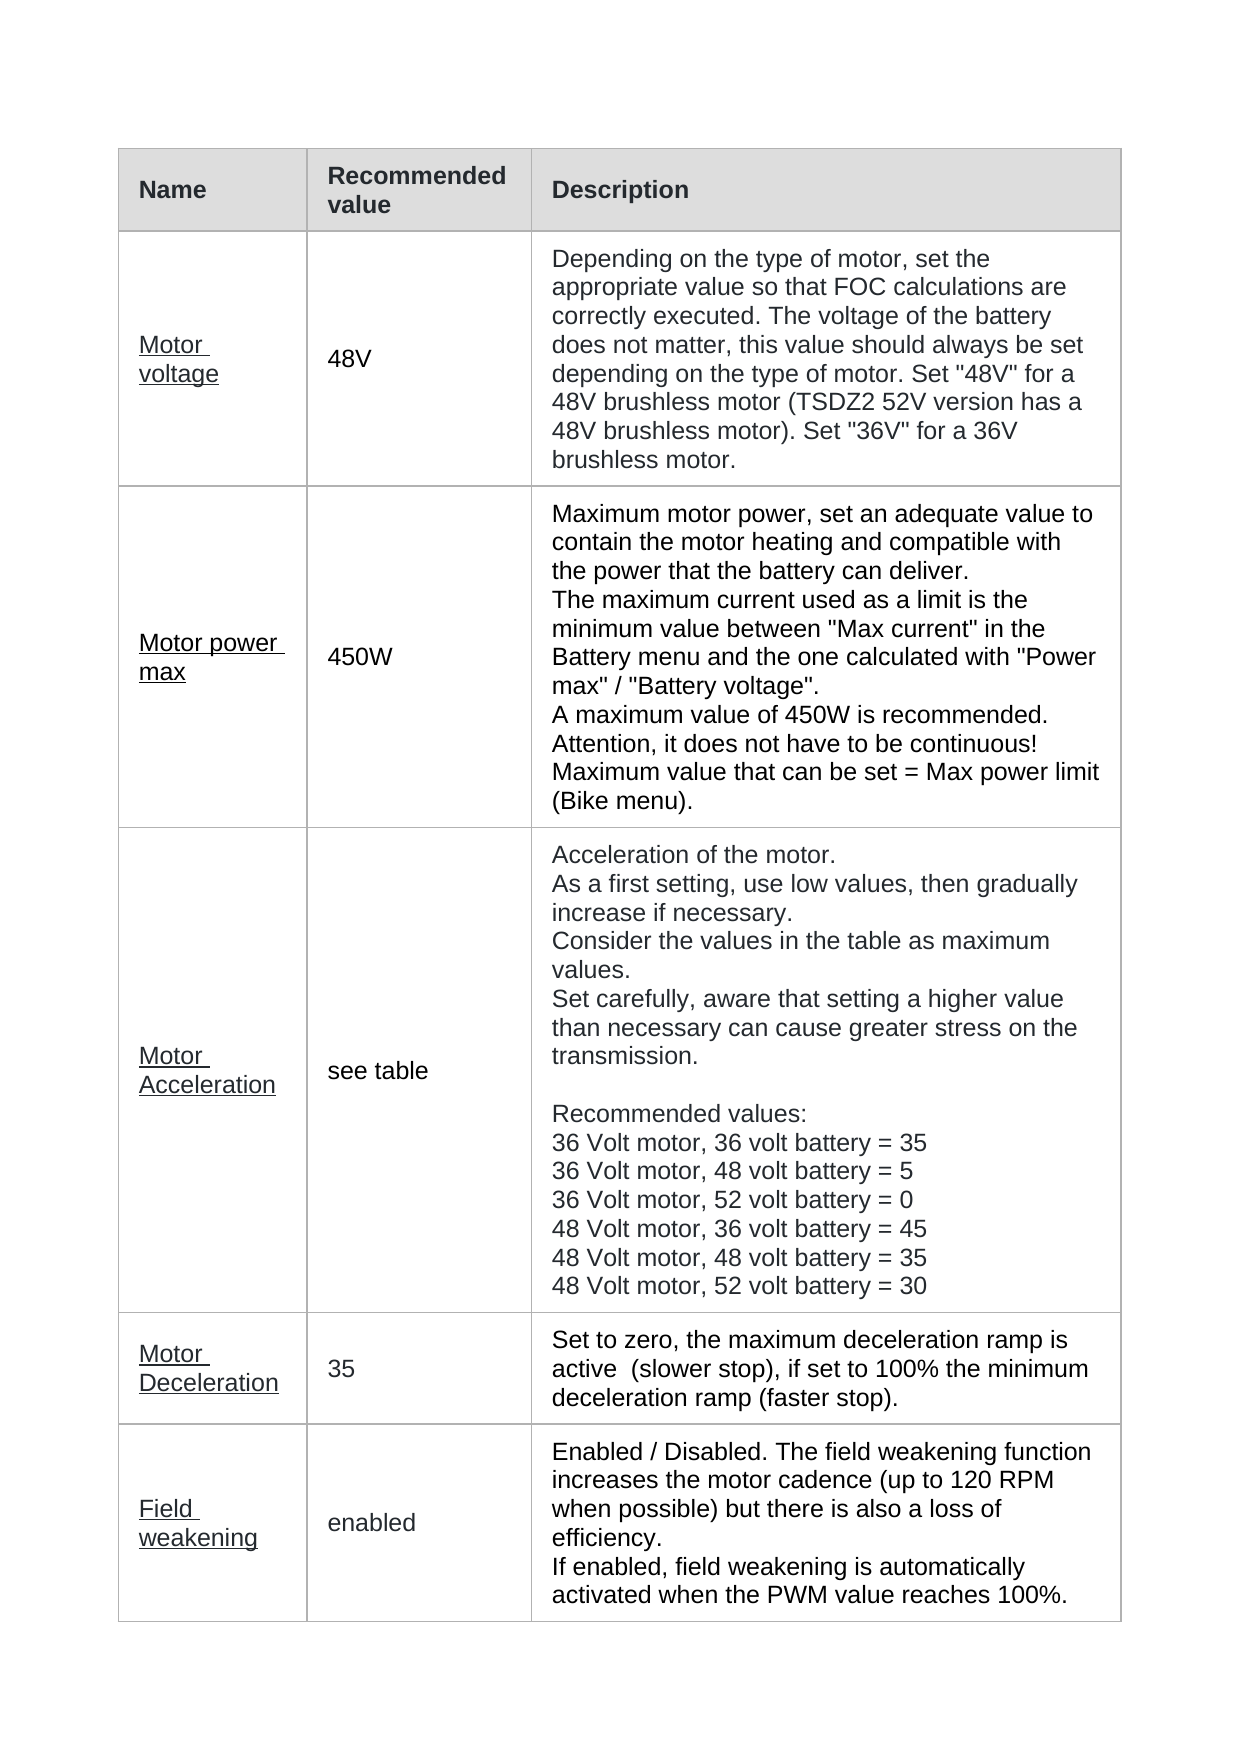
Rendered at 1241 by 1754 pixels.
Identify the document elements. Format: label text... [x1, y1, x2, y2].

table_cell 450W [308, 487, 531, 827]
table_header Recommended value [308, 149, 531, 230]
table_cell Motor power max [119, 487, 306, 827]
table_cell see table [308, 828, 531, 1312]
table_cell Acceleration of the motor. As a first setting, use low values, then gradually increase if necessary. Consider the values in the table as maximum values. Set carefully, aware that setting a higher value than necessary can cause greater stress on the transmission. Recommended values: 36 Volt motor, 36 volt battery = 35 36 Volt motor, 48 volt battery = 5 36 Volt motor, 52 volt battery = 0 48 Volt motor, 36 volt battery = 45 48 Volt motor, 48 volt battery = 35 48 Volt motor, 52 volt battery = 30 [532, 828, 1120, 1312]
table_cell Set to zero, the maximum deceleration ramp is active (slower stop), if set to 100% the minimum deceleration ramp (faster stop). [532, 1313, 1120, 1423]
table_cell 48V [308, 232, 531, 485]
table_cell Field weakening [119, 1425, 306, 1621]
table_cell enabled [308, 1425, 531, 1621]
table_header Name [119, 149, 306, 230]
table_cell Motor Acceleration [119, 828, 306, 1312]
table_cell Maximum motor power, set an adequate value to contain the motor heating and compatible with the power that the battery can deliver. The maximum current used as a limit is the minimum value between "Max current" in the Battery menu and the one calculated with "Power max" / "Battery voltage". A maximum value of 450W is recommended. Attention, it does not have to be continuous! Maximum value that can be set = Max power limit (Bike menu). [532, 487, 1120, 827]
table_cell Enabled / Disabled. The field weakening function increases the motor cadence (up to 120 RPM when possible) but there is also a loss of efficiency. If enabled, field weakening is automatically activated when the PWM value reaches 100%. [532, 1425, 1120, 1621]
table_cell Depending on the type of motor, set the appropriate value so that FOC calculations are correctly executed. The voltage of the battery does not matter, this value should always be set depending on the type of motor. Set "48V" for a 48V brushless motor (TSDZ2 52V version has a 48V brushless motor). Set "36V" for a 36V brushless motor. [532, 232, 1120, 485]
table_header Description [532, 149, 1120, 230]
table_cell Motor voltage [119, 232, 306, 485]
table_cell 35 [308, 1313, 531, 1423]
table_cell Motor Deceleration [119, 1313, 306, 1423]
